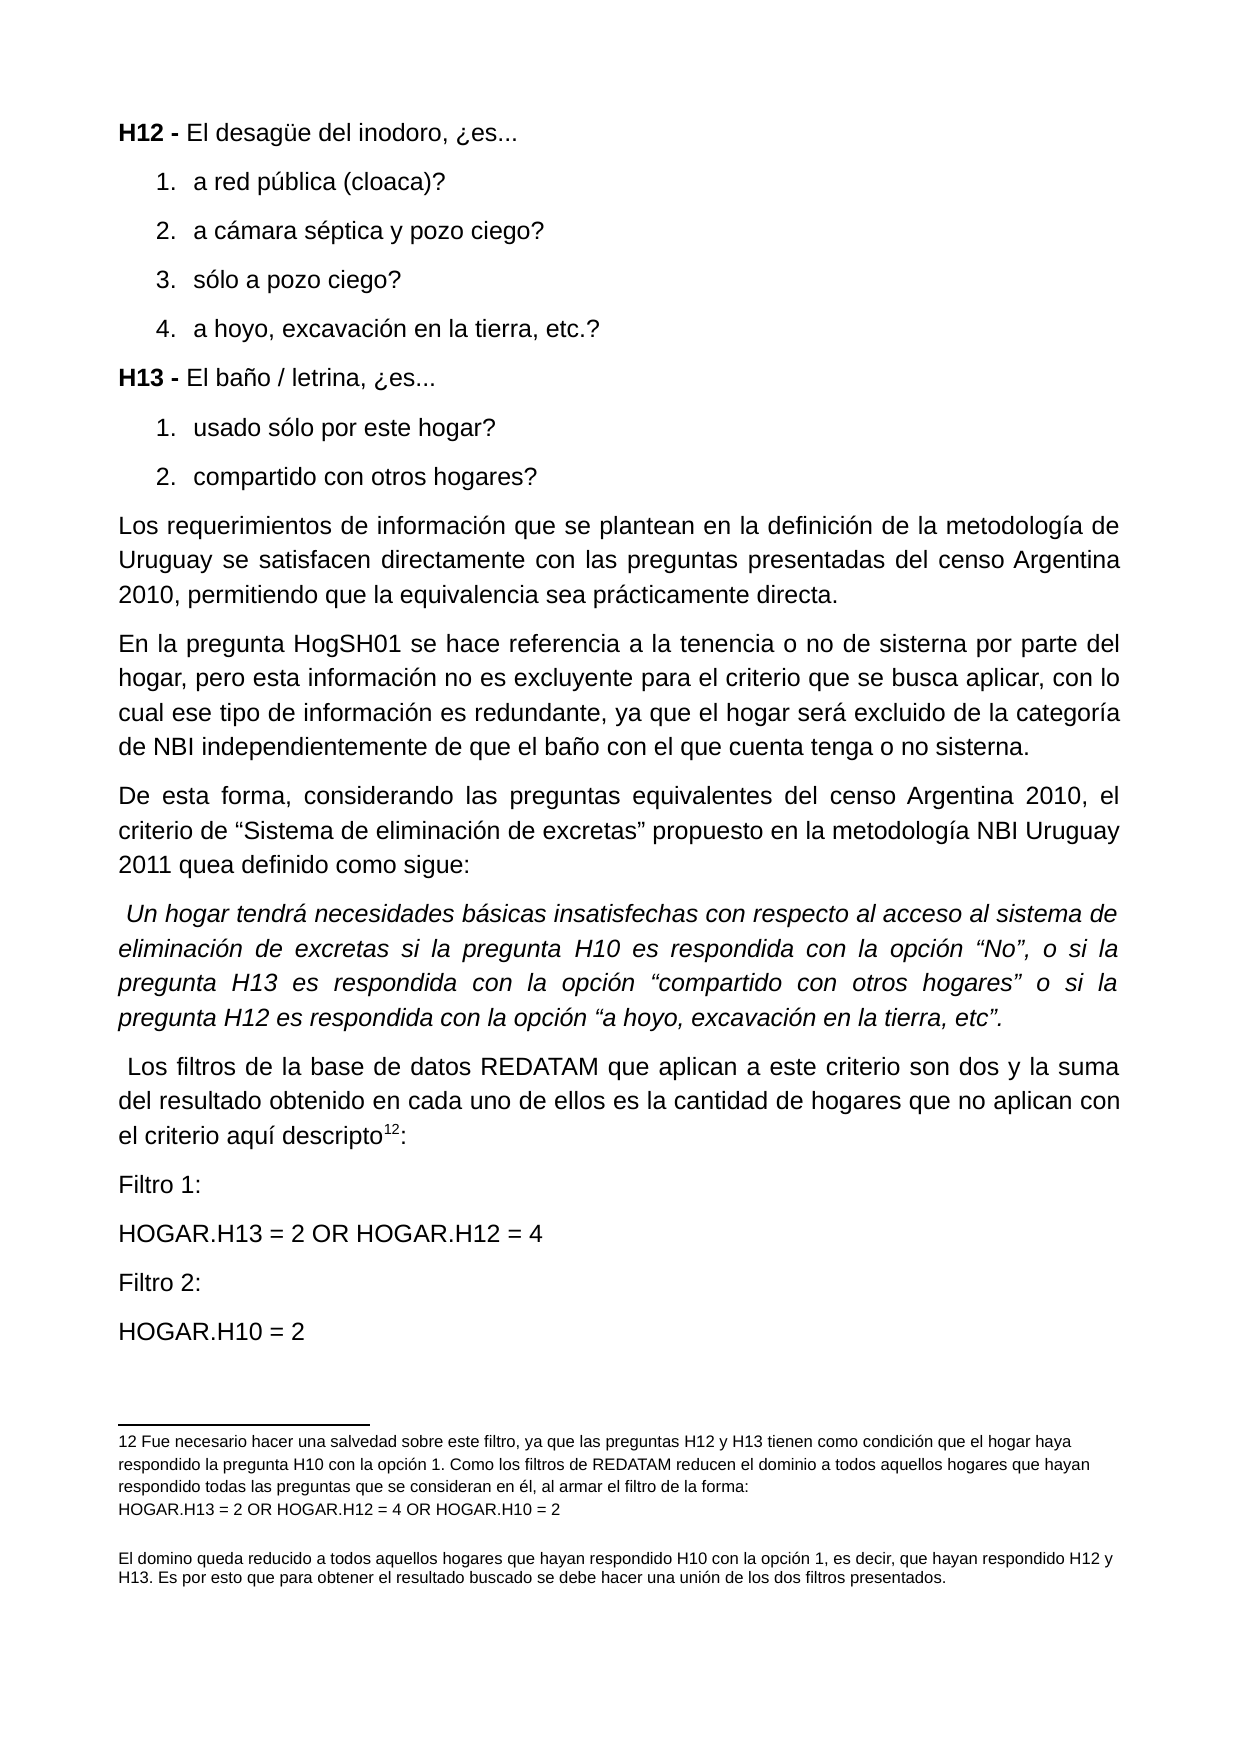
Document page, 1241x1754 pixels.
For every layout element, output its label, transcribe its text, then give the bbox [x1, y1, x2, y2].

text H12 - El desagüe del inodoro, ¿es... [118, 118, 1122, 147]
list a hoyo, excavación en la tierra, etc.? [156, 314, 1122, 343]
text Un hogar tendrá necesidades básicas insatisfechas con respecto al acceso al sistema de eliminación de excretas si la pregunta H10 es respondida con la opción “No”, o si la pregunta H13 es respondida con la opción “compartido con otros hogares” o si la pregunta H12 es respondida con la opción “a hoyo, excavación en la tierra, etc”. [118, 899, 1122, 1031]
text En la pregunta HogSH01 se hace referencia a la tenencia o no de sisterna por parte del hogar, pero esta información no es excluyente para el criterio que se busca aplicar, con lo cual ese tipo de información es redundante, ya que el hogar será excluido de la categoría de NBI independientemente de que el baño con el que cuenta tenga o no sisterna. [118, 629, 1122, 761]
list a red pública (cloaca)? [156, 167, 1122, 196]
text De esta forma, considerando las preguntas equivalentes del censo Argentina 2010, el criterio de “Sistema de eliminación de excretas” propuesto en la metodología NBI Uruguay 2011 quea definido como sigue: [118, 781, 1122, 879]
text Filtro 2: [118, 1268, 1122, 1297]
text HOGAR.H13 = 2 OR HOGAR.H12 = 4 [118, 1219, 1122, 1247]
text Fue necesario hacer una salvedad sobre este filtro, ya que las preguntas H12 y H13 tienen como condición que el hogar haya respondido la pregunta H10 con la opción 1. Como los filtros de REDATAM reducen el dominio a todos aquellos hogares que hayan respondido todas las preguntas que se consideran en él, al armar el filtro de la forma: [118, 1431, 1122, 1496]
list sólo a pozo ciego? [156, 265, 1122, 294]
list usado sólo por este hogar? [156, 412, 1122, 441]
text Filtro 1: [118, 1170, 1122, 1198]
text HOGAR.H13 = 2 OR HOGAR.H12 = 4 OR HOGAR.H10 = 2 [118, 1500, 1122, 1519]
text El domino queda reducido a todos aquellos hogares que hayan respondido H10 con la opción 1, es decir, que hayan respondido H12 y H13. Es por esto que para obtener el resultado buscado se debe hacer una unión de los dos filtros presentados. [118, 1549, 1122, 1587]
text HOGAR.H10 = 2 [118, 1317, 1122, 1346]
text Los requerimientos de información que se plantean en la definición de la metodología de Uruguay se satisfacen directamente con las preguntas presentadas del censo Argentina 2010, permitiendo que la equivalencia sea prácticamente directa. [118, 511, 1122, 608]
text Los filtros de la base de datos REDATAM que aplican a este criterio son dos y la suma del resultado obtenido en cada uno de ellos es la cantidad de hogares que no aplican con el criterio aquí descripto: [118, 1052, 1122, 1149]
text H13 - El baño / letrina, ¿es... [118, 363, 1122, 392]
list a cámara séptica y pozo ciego? [156, 216, 1122, 245]
list compartido con otros hogares? [156, 462, 1122, 490]
